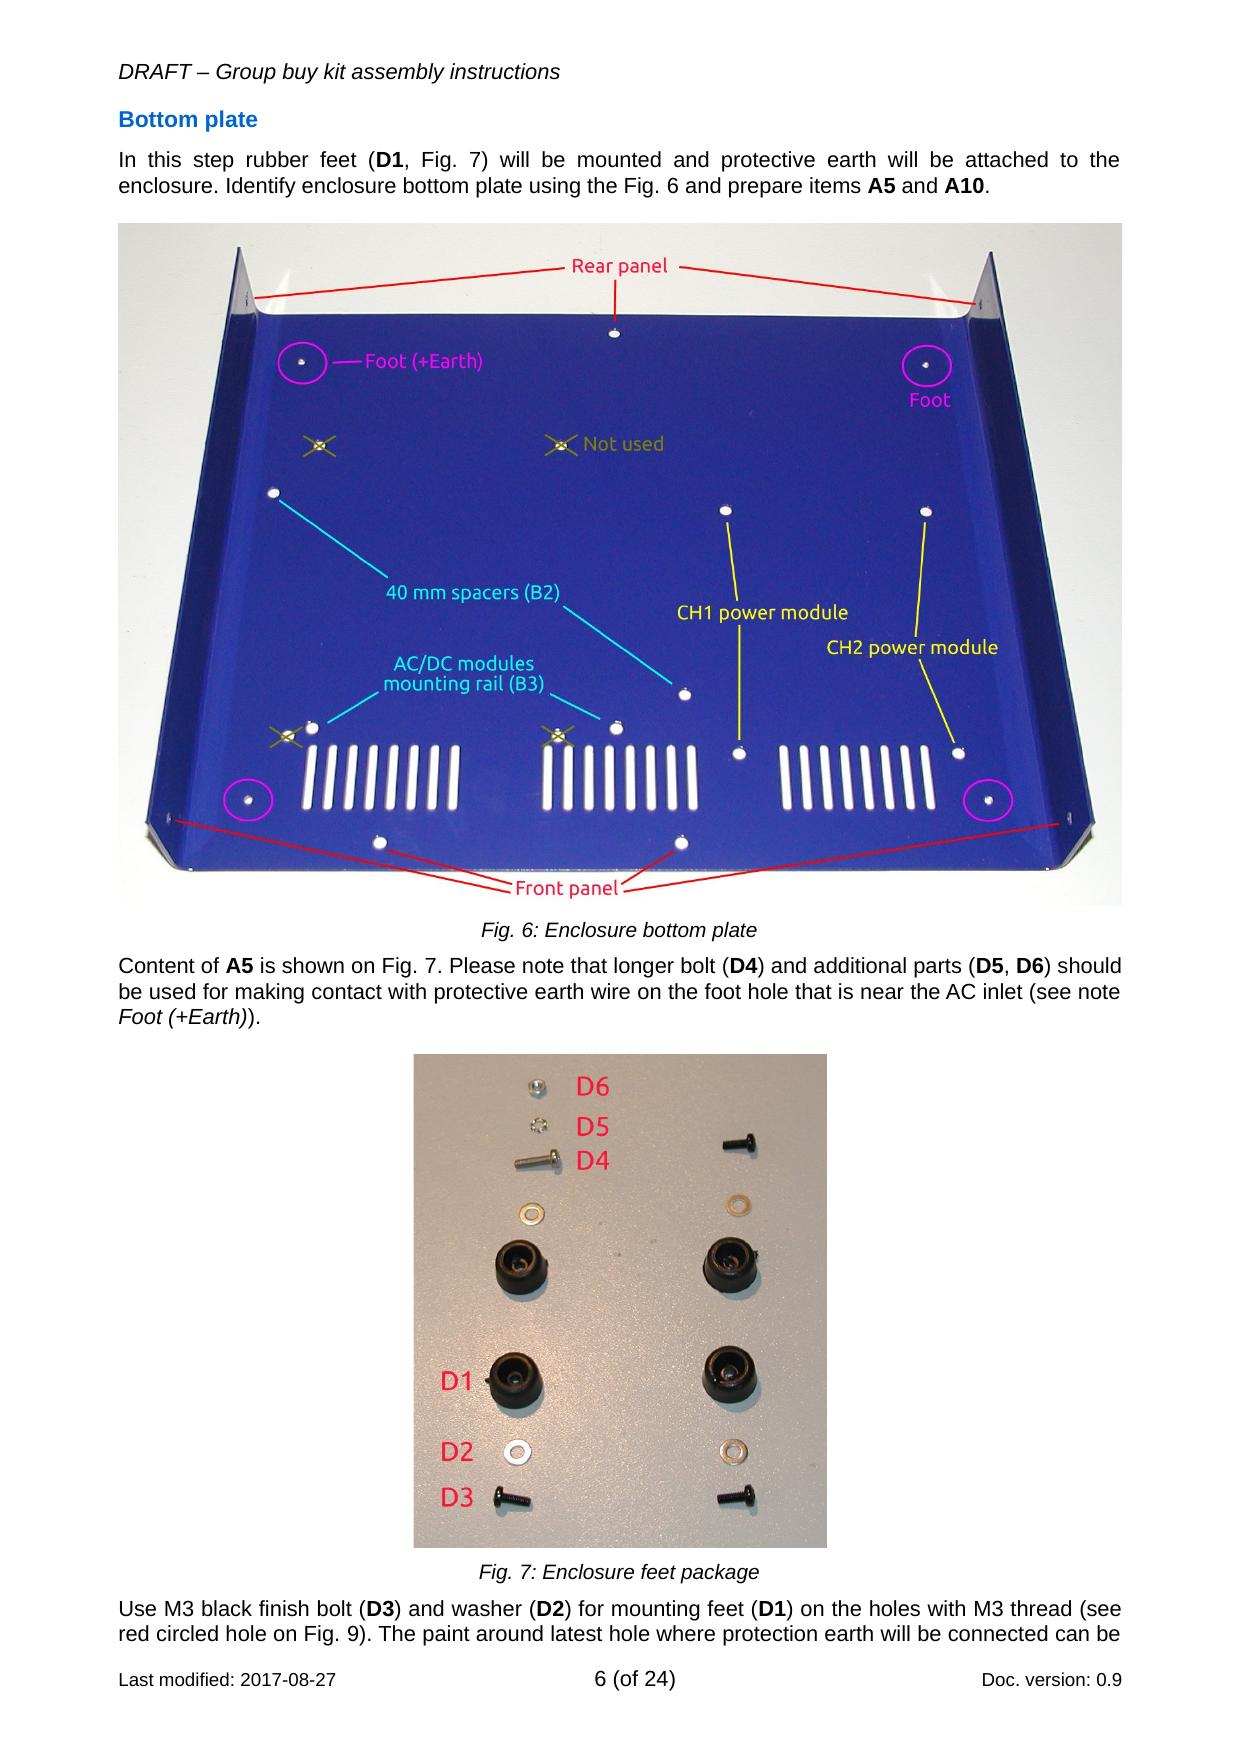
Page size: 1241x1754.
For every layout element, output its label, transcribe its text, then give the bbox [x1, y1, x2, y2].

text Content of A5 is shown on Fig. 7. Please note that longer bolt (D4) and additional parts (D5, D6) should be used for making contact with protective earth wire on the foot hole that is near the AC inlet (see note Foot (+Earth)). [118, 942, 1122, 1029]
text Fig. 6: Enclosure bottom plate [118, 906, 1122, 942]
picture [118, 223, 1123, 906]
text Fig. 7: Enclosure feet package [413, 1548, 827, 1584]
text In this step rubber feet (D1, Fig. 7) will be mounted and protective earth will be attached to the enclosure. Identify enclosure bottom plate using the Fig. 6 and prepare items A5 and A10. [118, 147, 1122, 198]
picture [413, 1054, 827, 1548]
text Use M3 black finish bolt (D3) and washer (D2) for mounting feet (D1) on the holes with M3 thread (see red circled hole on Fig. 9). The paint around latest hole where protection earth will be connected can be [118, 1054, 1122, 1646]
subtitle Bottom plate [118, 106, 1122, 133]
